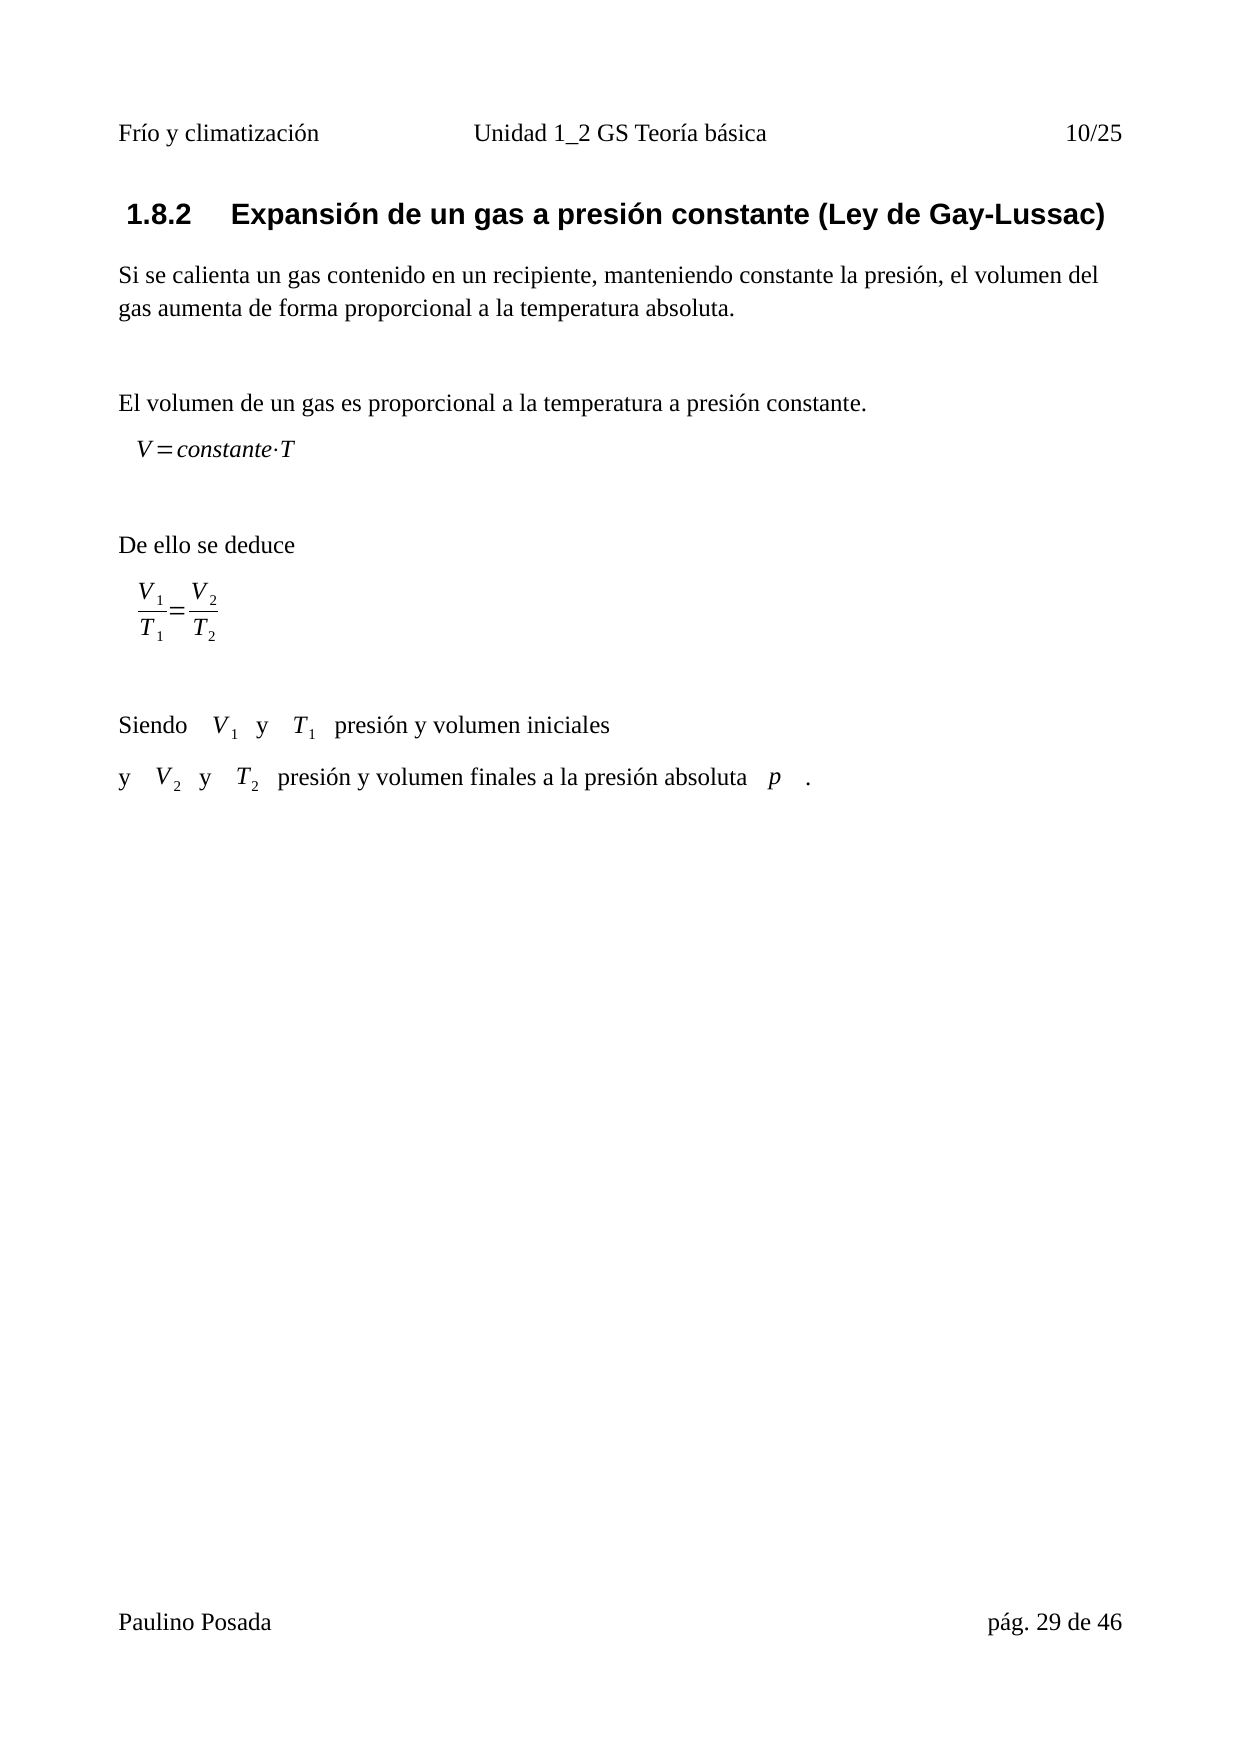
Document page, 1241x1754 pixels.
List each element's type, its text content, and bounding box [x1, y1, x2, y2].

text El volumen de un gas es proporcional a la temperatura a presión constante. [118, 388, 1122, 417]
text Si se calienta un gas contenido en un recipiente, manteniendo constante la presión, el volumen del gas aumenta de forma proporcional a la temperatura absoluta. [118, 260, 1122, 322]
text Siendo y presión y volumen iniciales [118, 711, 1122, 743]
subtitle Expansión de un gas a presión constante (Ley de Gay-Lussac) [118, 197, 1122, 231]
text De ello se deduce [118, 530, 1122, 559]
text y y presión y volumen finales a la presión absoluta . [118, 762, 1122, 794]
